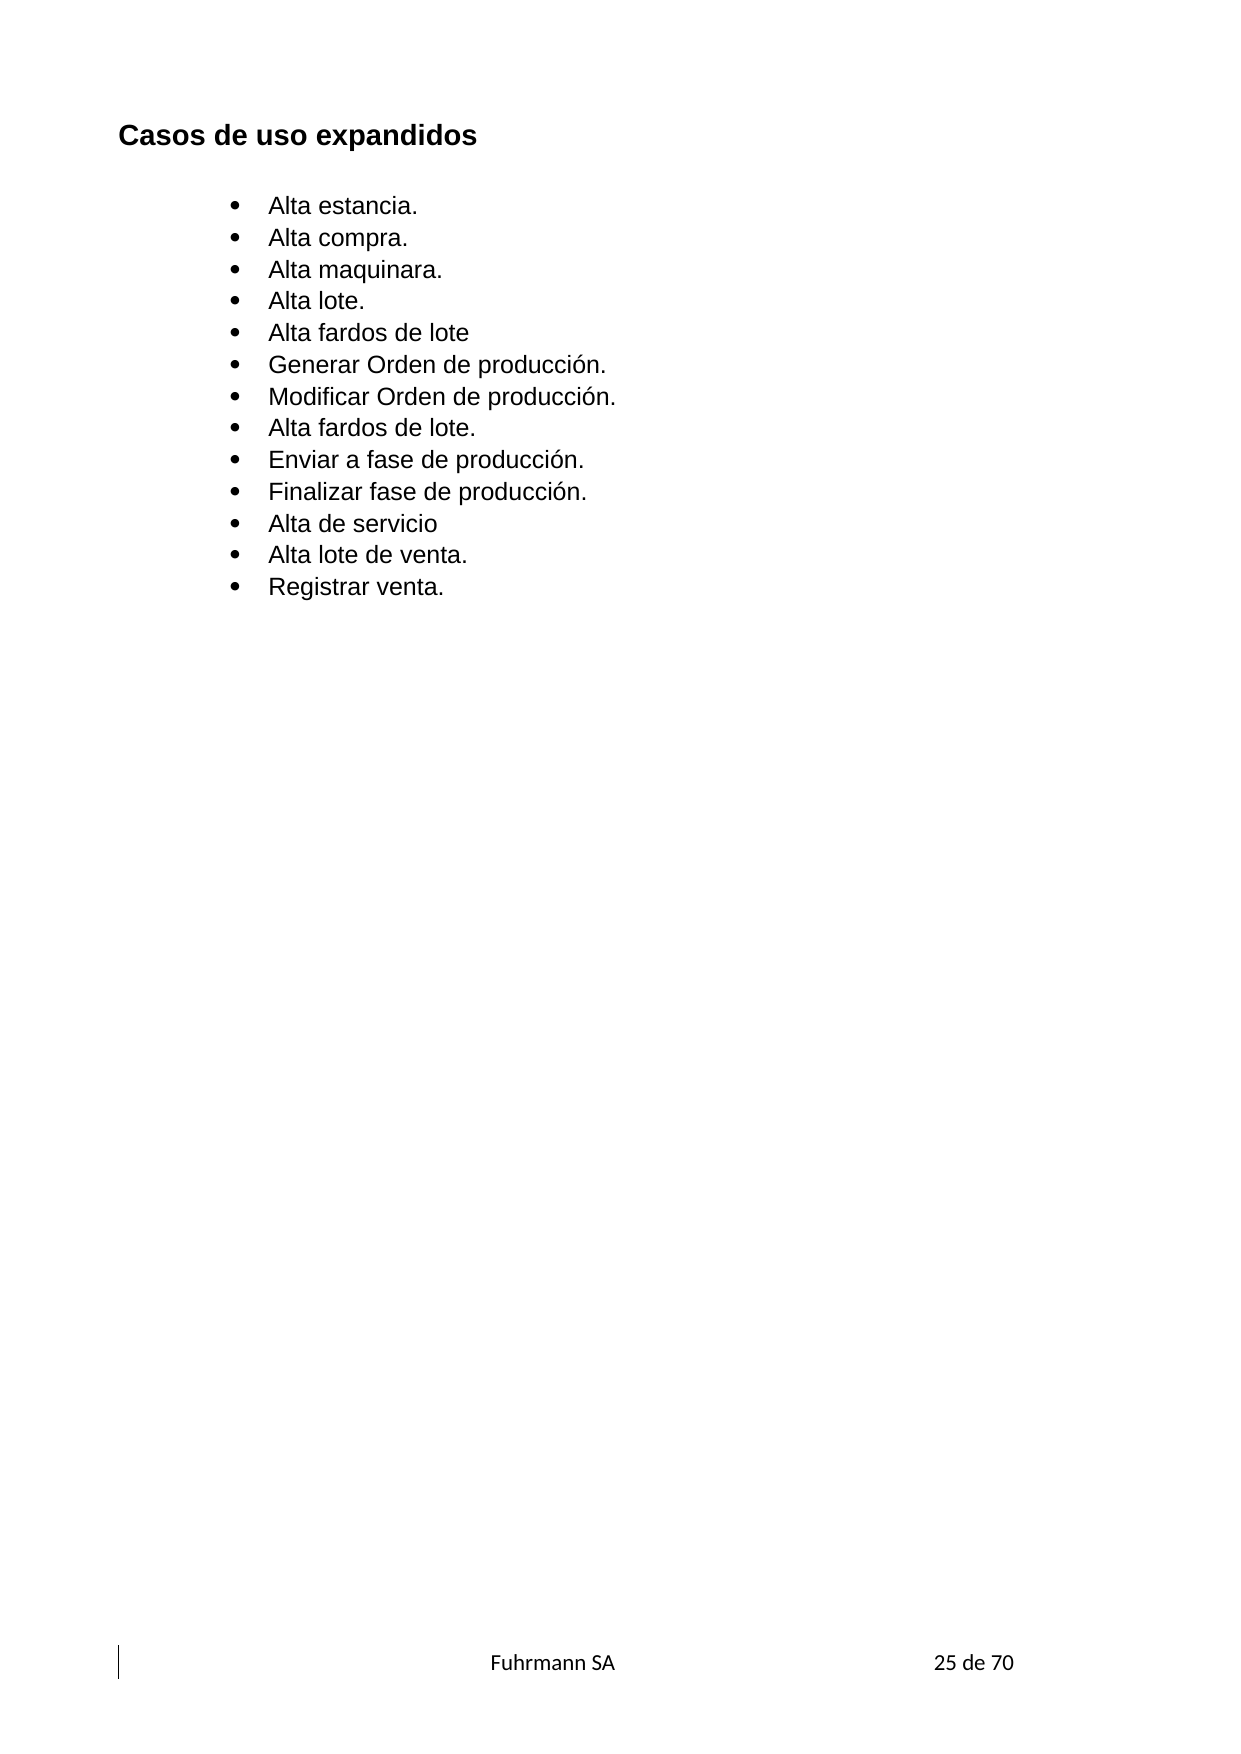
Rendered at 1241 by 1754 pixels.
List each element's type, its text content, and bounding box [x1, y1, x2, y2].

list Generar Orden de producción. [231, 350, 1122, 379]
list Alta estancia. [231, 191, 1122, 220]
list Alta fardos de lote [231, 318, 1122, 347]
list Registrar venta. [231, 572, 1122, 601]
list Alta lote de venta. [231, 541, 1122, 569]
list Enviar a fase de producción. [231, 445, 1122, 474]
list Alta lote. [231, 286, 1122, 315]
list Finalizar fase de producción. [231, 477, 1122, 506]
text Casos de uso expandidos [118, 118, 1122, 152]
list Alta de servicio [231, 509, 1122, 538]
list Alta maquinara. [231, 254, 1122, 283]
list Alta fardos de lote. [231, 413, 1122, 442]
list Alta compra. [231, 223, 1122, 252]
list Modificar Orden de producción. [231, 382, 1122, 411]
